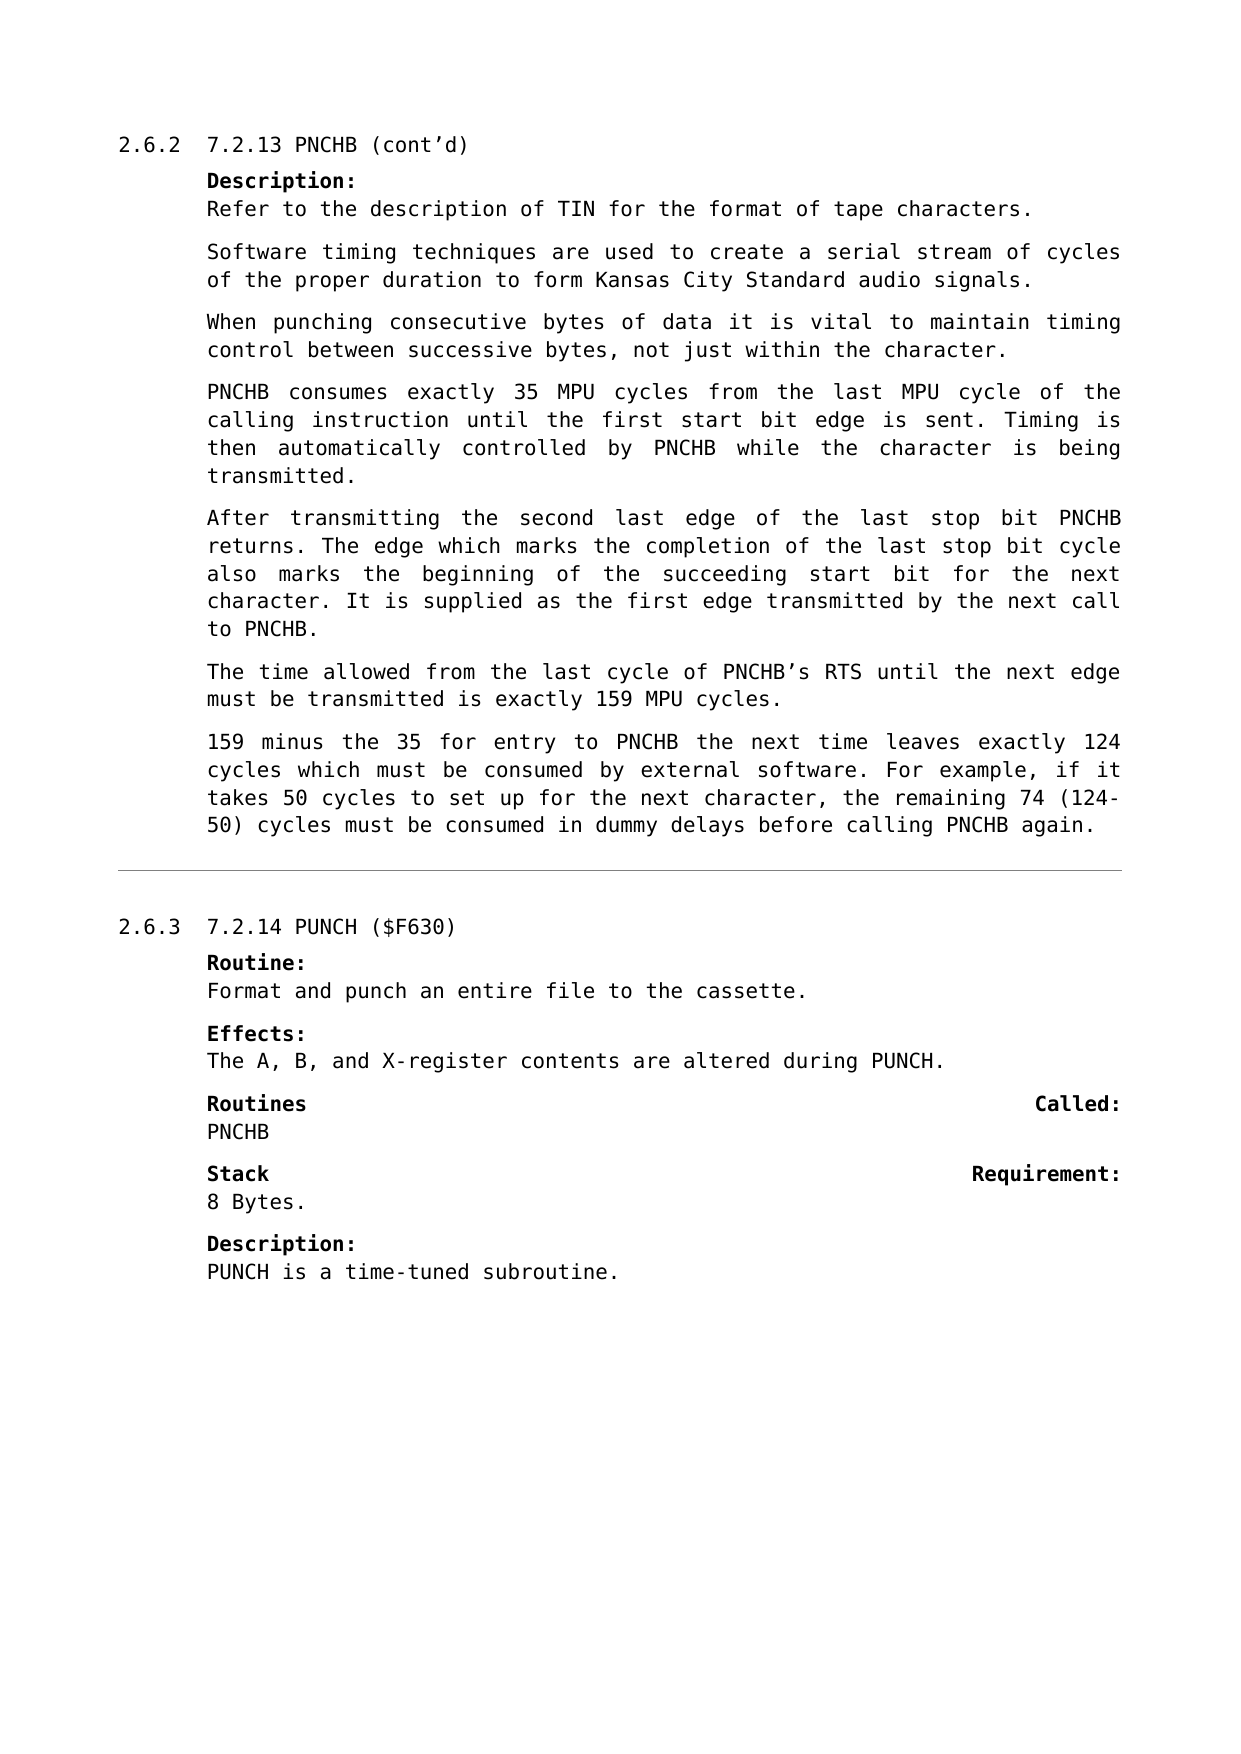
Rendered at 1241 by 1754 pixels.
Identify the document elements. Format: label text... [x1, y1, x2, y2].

text Description: PUNCH is a time-tuned subroutine. [207, 1232, 1122, 1284]
text Stack Requirement: 8 Bytes. [207, 1162, 1122, 1214]
text PNCHB consumes exactly 35 MPU cycles from the last MPU cycle of the calling instruction until the first start bit edge is sent. Timing is then automatically controlled by PNCHB while the character is being transmitted. [207, 380, 1122, 488]
text Routines Called: PNCHB [207, 1092, 1122, 1144]
text When punching consecutive bytes of data it is vital to maintain timing control between successive bytes, not just within the character. [207, 310, 1122, 362]
text The time allowed from the last cycle of PNCHB’s RTS until the next edge must be transmitted is exactly 159 MPU cycles. [207, 660, 1122, 712]
text Routine: Format and punch an entire file to the cassette. [207, 951, 1122, 1003]
text After transmitting the second last edge of the last stop bit PNCHB returns. The edge which marks the completion of the last stop bit cycle also marks the beginning of the succeeding start bit for the next character. It is supplied as the first edge transmitted by the next call to PNCHB. [207, 506, 1122, 642]
subtitle 7.2.13 PNCHB (cont’d) [118, 133, 1122, 157]
subtitle 7.2.14 PUNCH ($F630) [118, 915, 1122, 939]
text Effects: The A, B, and X-register contents are altered during PUNCH. [207, 1022, 1122, 1074]
text Description: Refer to the description of TIN for the format of tape characters. [207, 169, 1122, 222]
text Software timing techniques are used to create a serial stream of cycles of the proper duration to form Kansas City Standard audio signals. [207, 240, 1122, 292]
text 159 minus the 35 for entry to PNCHB the next time leaves exactly 124 cycles which must be consumed by external software. For example, if it takes 50 cycles to set up for the next character, the remaining 74 (124-50) cycles must be consumed in dummy delays before calling PNCHB again. [207, 730, 1122, 838]
